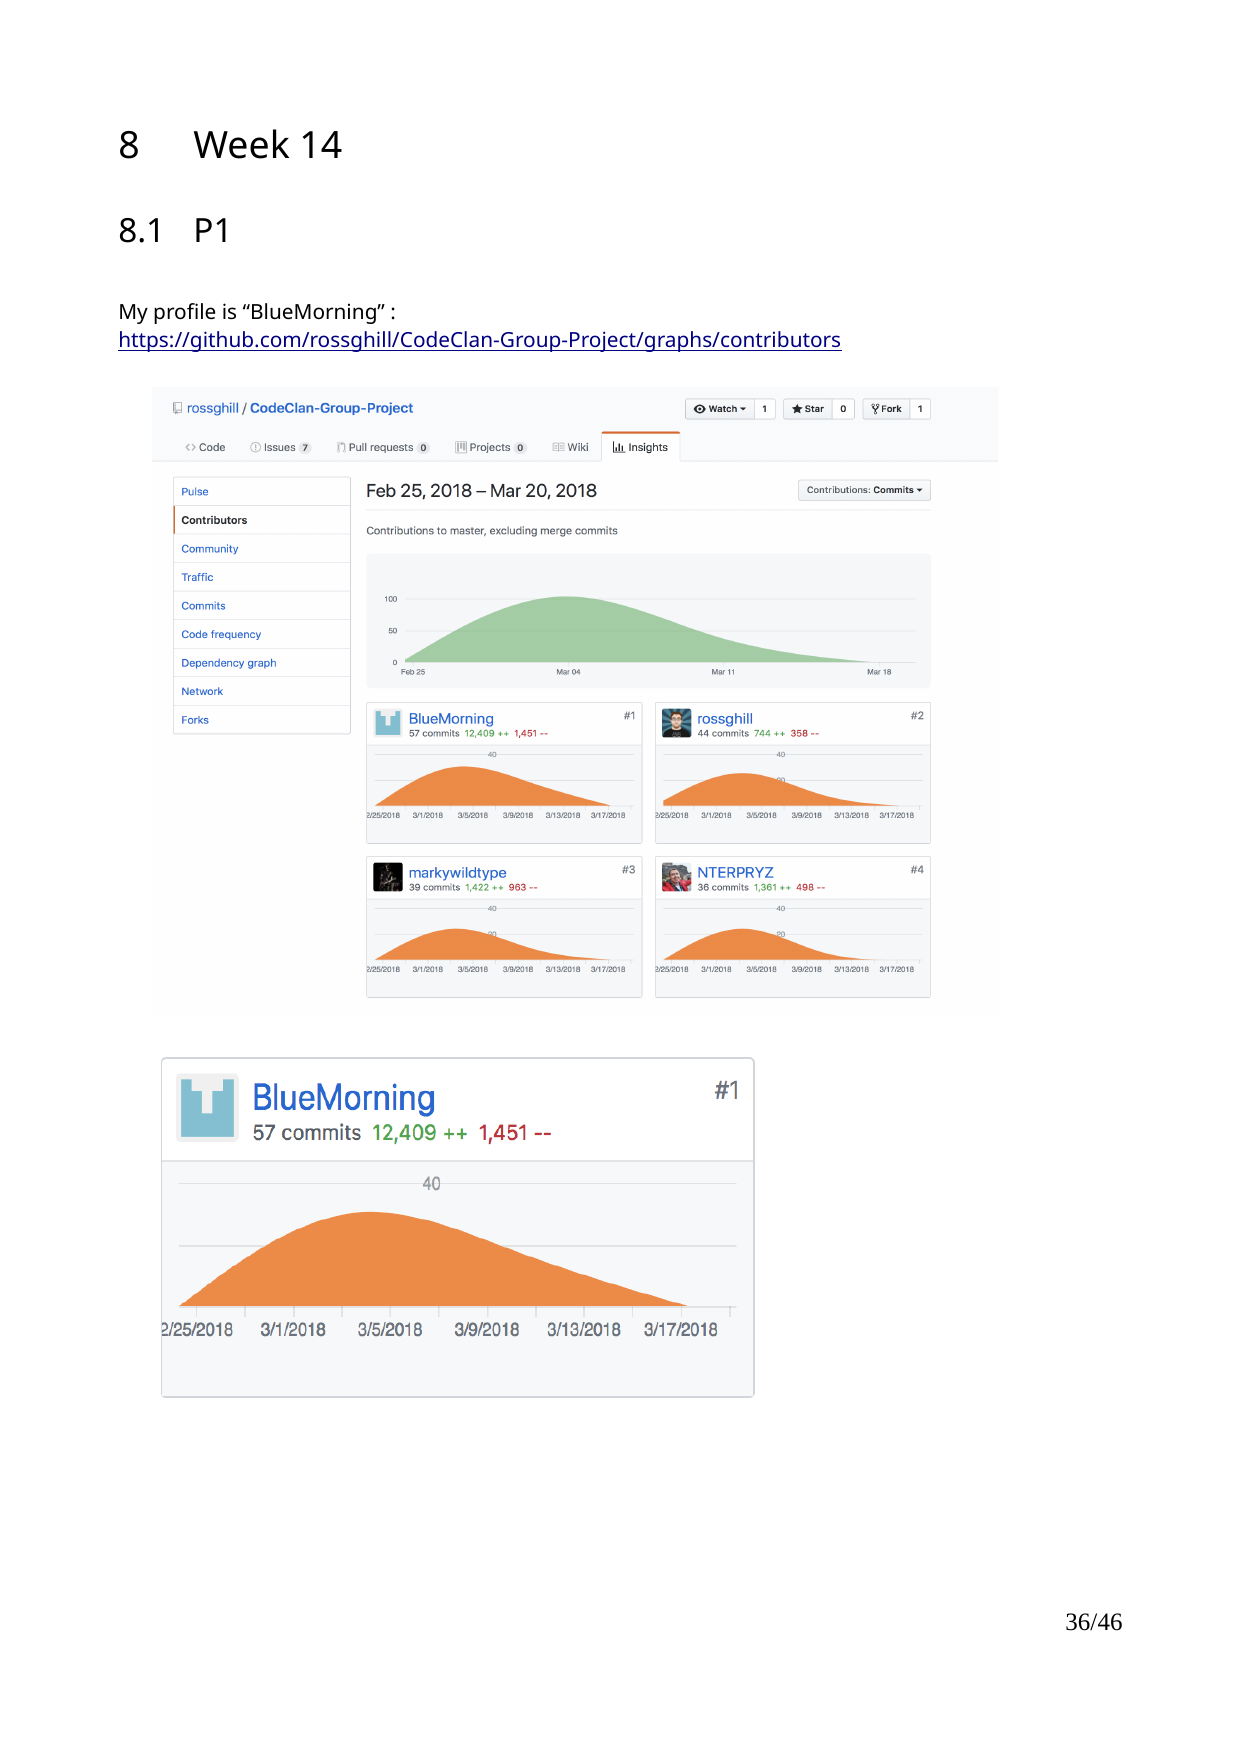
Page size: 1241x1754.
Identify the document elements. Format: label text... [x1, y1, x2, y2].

text https://github.com/rossghill/CodeClan-Group-Project/graphs/contributors [118, 326, 1122, 354]
text My profile is “BlueMorning” : [118, 297, 1122, 326]
picture [147, 1046, 771, 1412]
title Week 14 [118, 118, 1122, 169]
title P1 [118, 207, 1122, 252]
picture [152, 387, 999, 1015]
